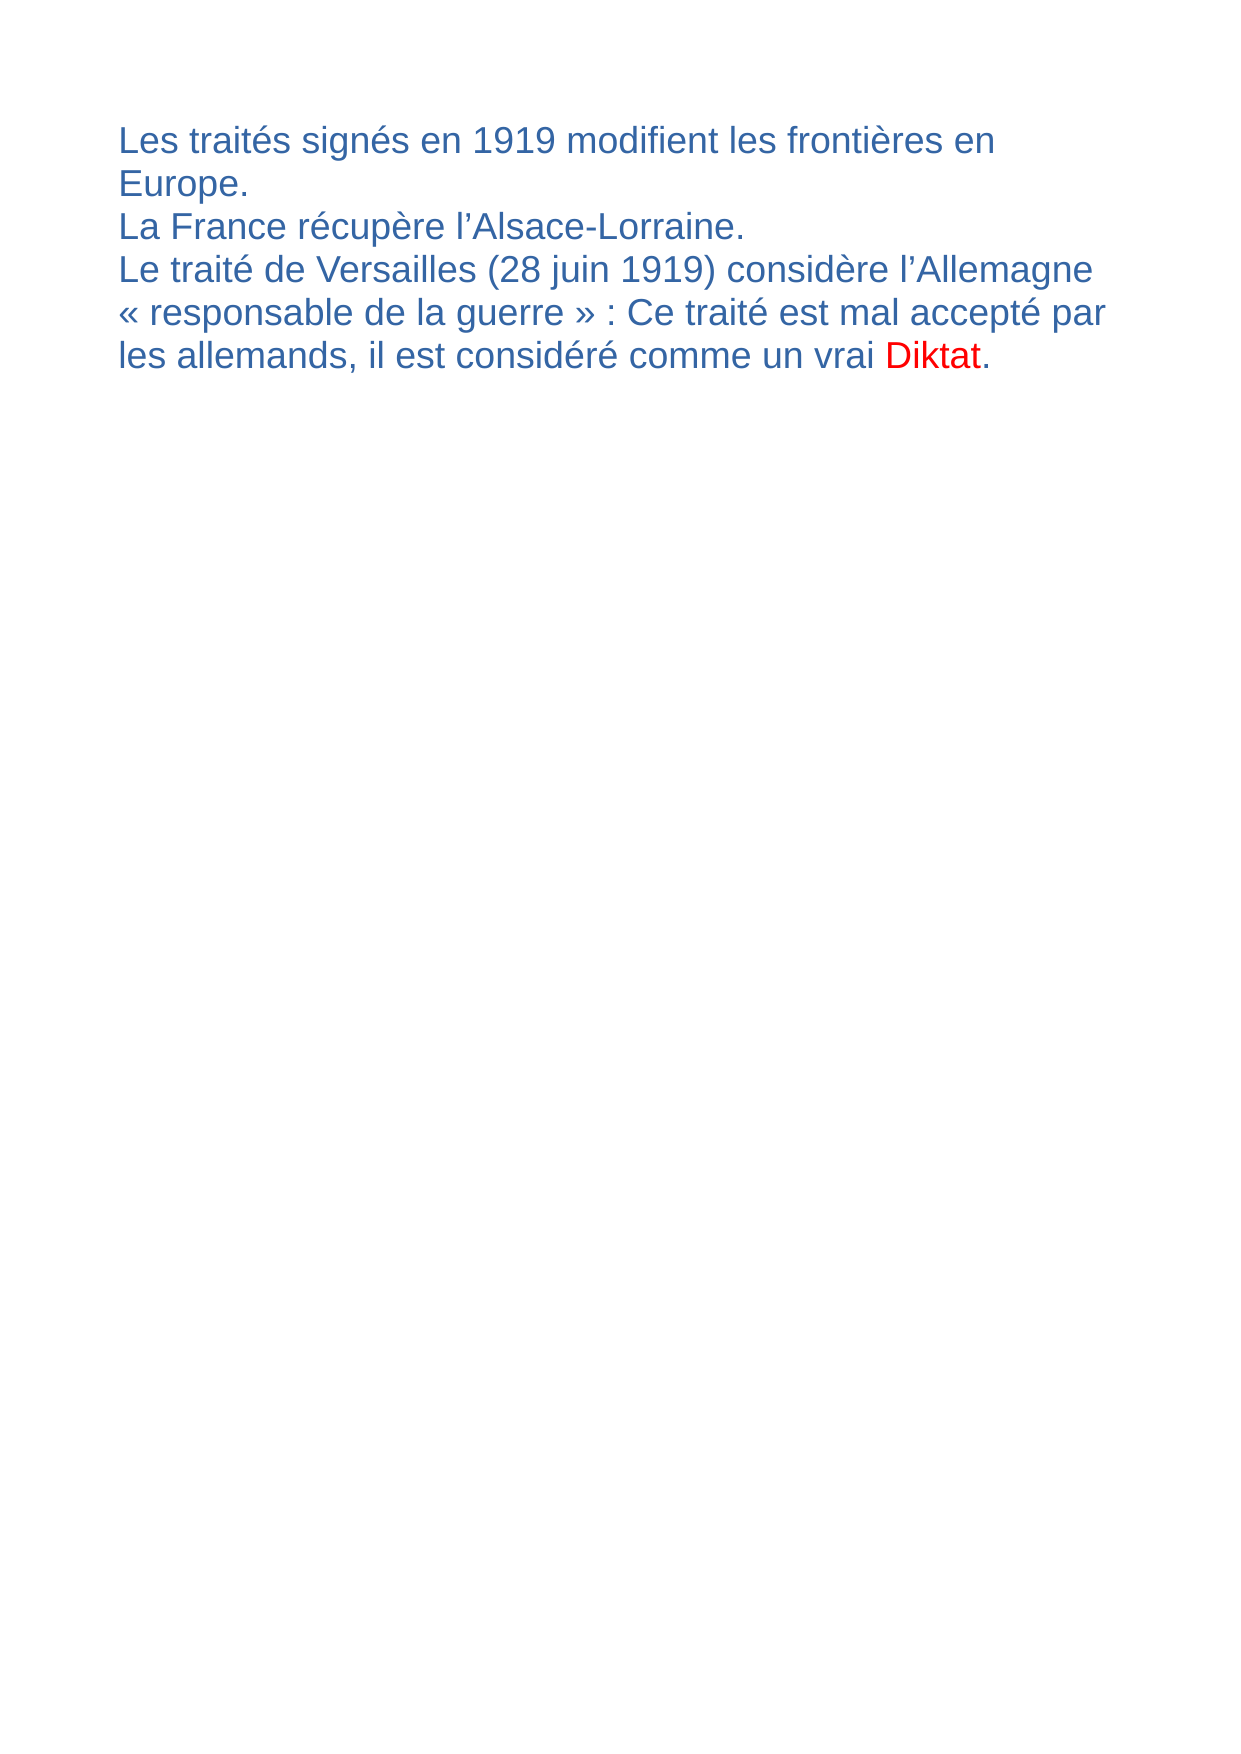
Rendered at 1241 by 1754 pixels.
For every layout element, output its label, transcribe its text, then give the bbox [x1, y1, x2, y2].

text Le traité de Versailles (28 juin 1919) considère l’Allemagne « responsable de la guerre » : Ce traité est mal accepté par les allemands, il est considéré comme un vrai Diktat. [118, 247, 1122, 377]
text La France récupère l’Alsace-Lorraine. [118, 204, 1122, 247]
text Les traités signés en 1919 modifient les frontières en Europe. [118, 118, 1122, 204]
